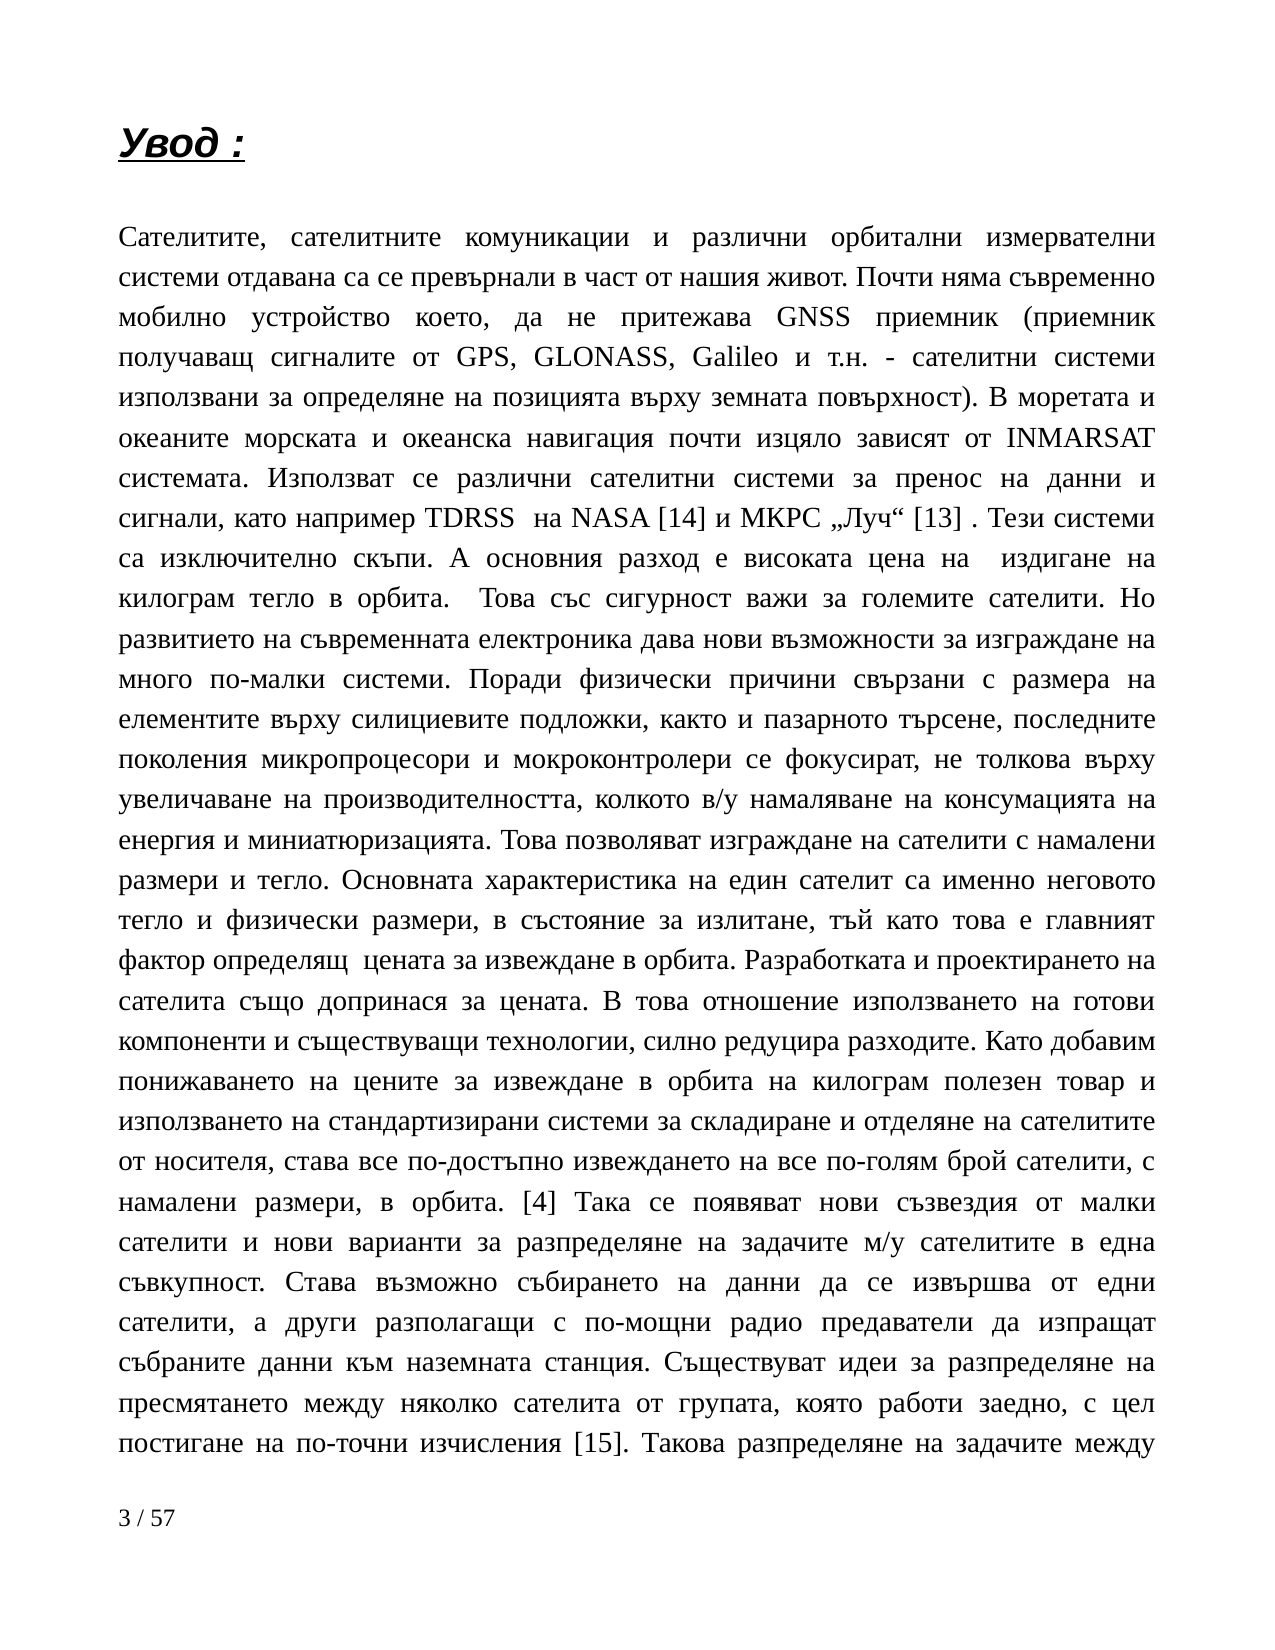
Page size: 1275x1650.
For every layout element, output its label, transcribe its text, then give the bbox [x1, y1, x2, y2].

subtitle Увод : [118, 118, 1157, 166]
text Сателитите, сателитните комуникации и различни орбитални измервателни системи отдавана са се превърнали в част от нашия живот. Почти няма съвременно мобилно устройство което, да не притежава GNSS приемник (приемник получаващ сигналите от GPS, GLONASS, Galileo и т.н. - сателитни системи използвани за определяне на позицията върху земната повърхност). В моретата и океаните морската и океанска навигация почти изцяло зависят от INMARSAT системата. Използват се различни сателитни системи за пренос на данни и сигнали, като например TDRSS на NASA [14] и МКРС „Луч“ [13] . Тези системи са изключително скъпи. А основния разход е високата цена на издигане на килограм тегло в орбита. Това със сигурност важи за големите сателити. Но развитието на съвременната електроника дава нови възможности за изграждане на много по-малки системи. Поради физически причини свързани с размера на елементите върху силициевите подложки, както и пазарното търсене, последните поколения микропроцесори и мокроконтролери се фокусират, не толкова върху увеличаване на производителността, колкото в/у намаляване на консумацията на енергия и миниатюризацията. Това позволяват изграждане на сателити с намалени размери и тегло. Основната характеристика на един сателит са именно неговото тегло и физически размери, в състояние за излитане, тъй като това е главният фактор определящ цената за извеждане в орбита. Разработката и проектирането на сателита също допринася за цената. В това отношение използването на готови компоненти и съществуващи технологии, силно редуцира разходите. Като добавим понижаването на цените за извеждане в орбита на килограм полезен товар и използването на стандартизирани системи за складиране и отделяне на сателитите от носителя, става все по-достъпно извеждането на все по-голям брой сателити, с намалени размери, в орбита. [4] Така се появяват нови съзвездия от малки сателити и нови варианти за разпределяне на задачите м/у сателитите в една съвкупност. Става възможно събирането на данни да се извършва от едни сателити, а други разполагащи с по-мощни радио предаватели да изпращат събраните данни към наземната станция. Съществуват идеи за разпределяне на пресмятането между няколко сателита от групата, която работи заедно, с цел постигане на по-точни изчисления [15]. Такова разпределяне на задачите между [118, 219, 1157, 1458]
